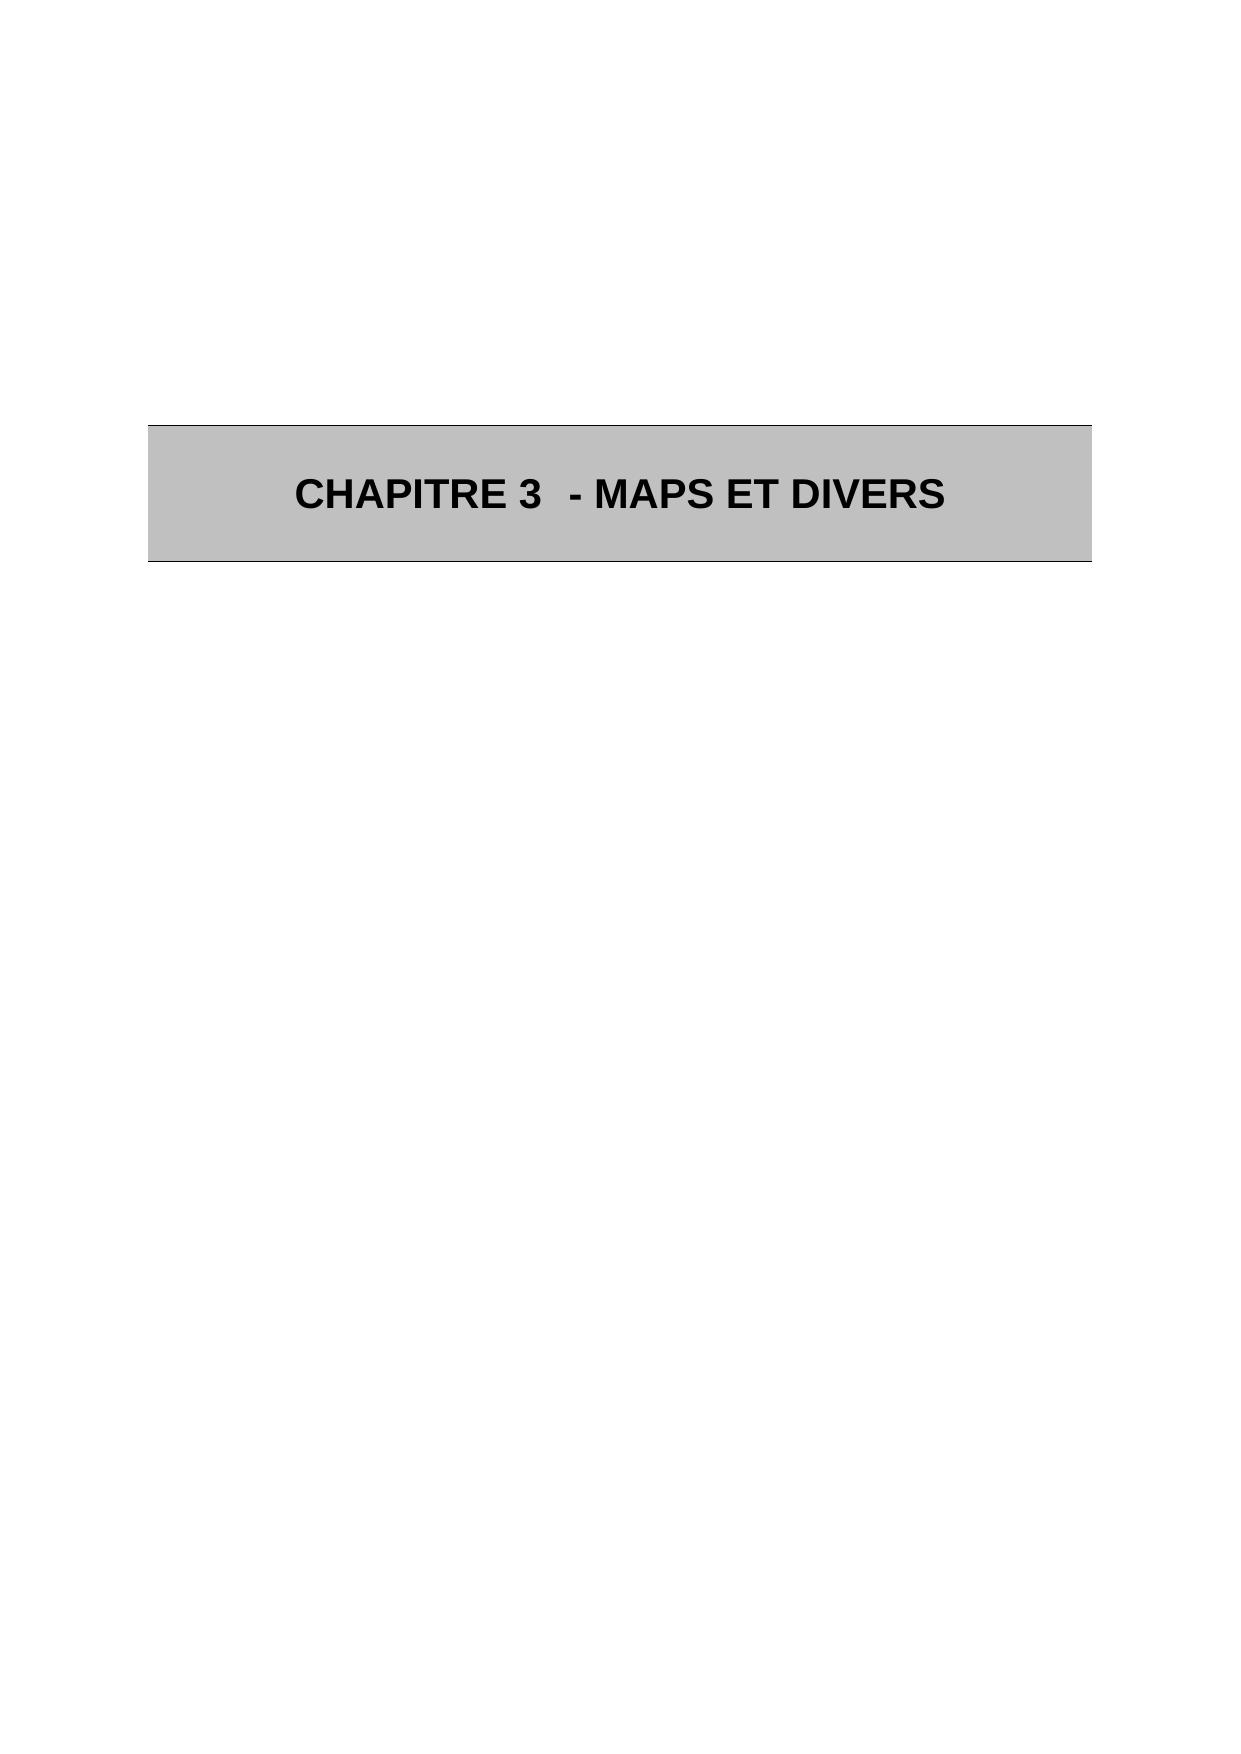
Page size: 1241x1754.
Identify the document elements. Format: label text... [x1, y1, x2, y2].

subtitle - MAPS et divers [148, 426, 1092, 561]
